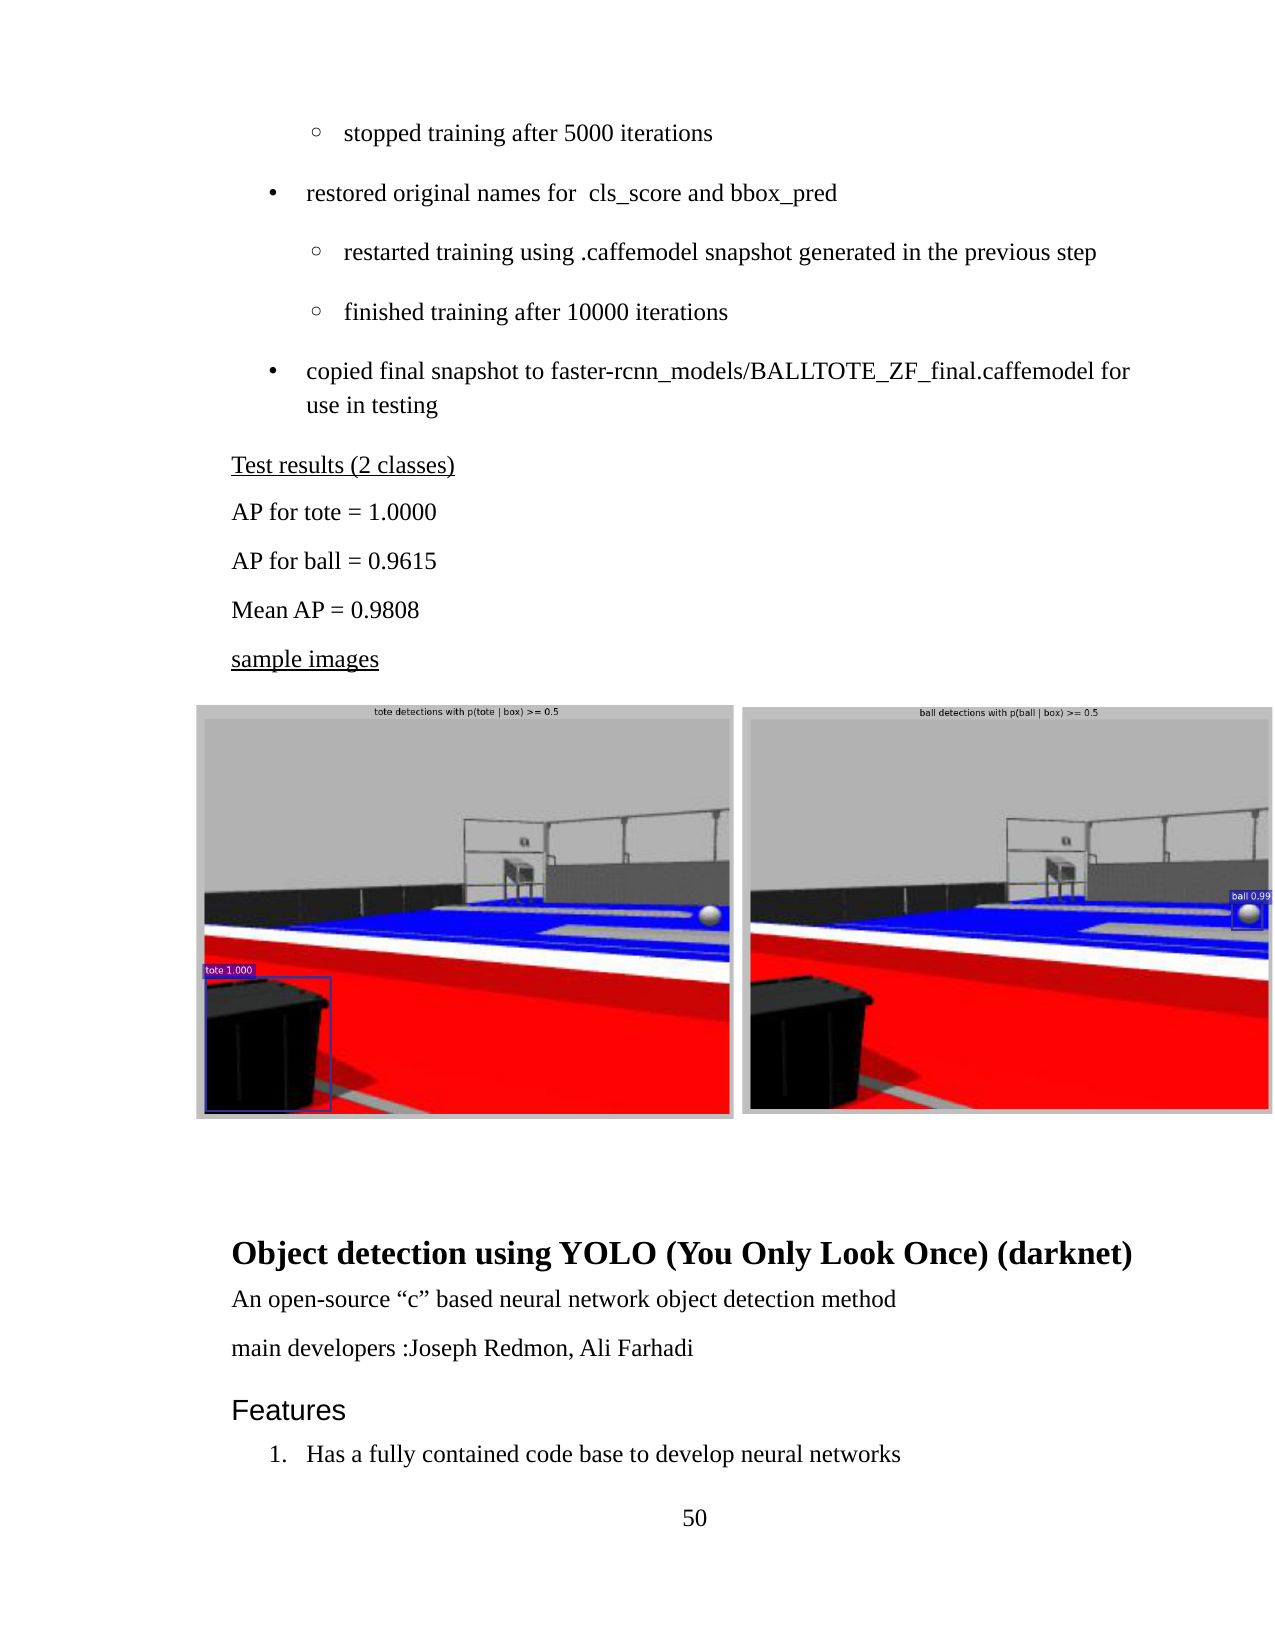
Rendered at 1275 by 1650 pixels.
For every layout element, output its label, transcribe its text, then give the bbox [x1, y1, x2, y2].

text An open-source “c” based neural network object detection method [231, 1284, 1158, 1313]
text Test results (2 classes) [231, 450, 1158, 479]
list restarted training using .caffemodel snapshot generated in the previous step [306, 237, 1158, 266]
text AP for tote = 1.0000 [231, 497, 1158, 526]
picture [742, 707, 1273, 1114]
text AP for ball = 0.9615 [231, 546, 1158, 575]
list copied final snapshot to faster-rcnn_models/BALLTOTE_ZF_final.caffemodel for use in testing [269, 356, 1158, 419]
list restored original names for cls_score and bbox_pred [269, 178, 1158, 206]
list stopped training after 5000 iterations [306, 118, 1158, 147]
text main developers :Joseph Redmon, Ali Farhadi [231, 1333, 1158, 1362]
list Has a fully contained code base to develop neural networks [269, 1439, 1158, 1467]
subtitle Features [231, 1393, 1158, 1426]
text Mean AP = 0.9808 [231, 595, 1158, 624]
picture [196, 705, 734, 1119]
list finished training after 10000 iterations [306, 297, 1158, 325]
subtitle Object detection using YOLO (You Only Look Once) (darknet) [231, 1233, 1158, 1272]
text sample images [231, 644, 1158, 673]
